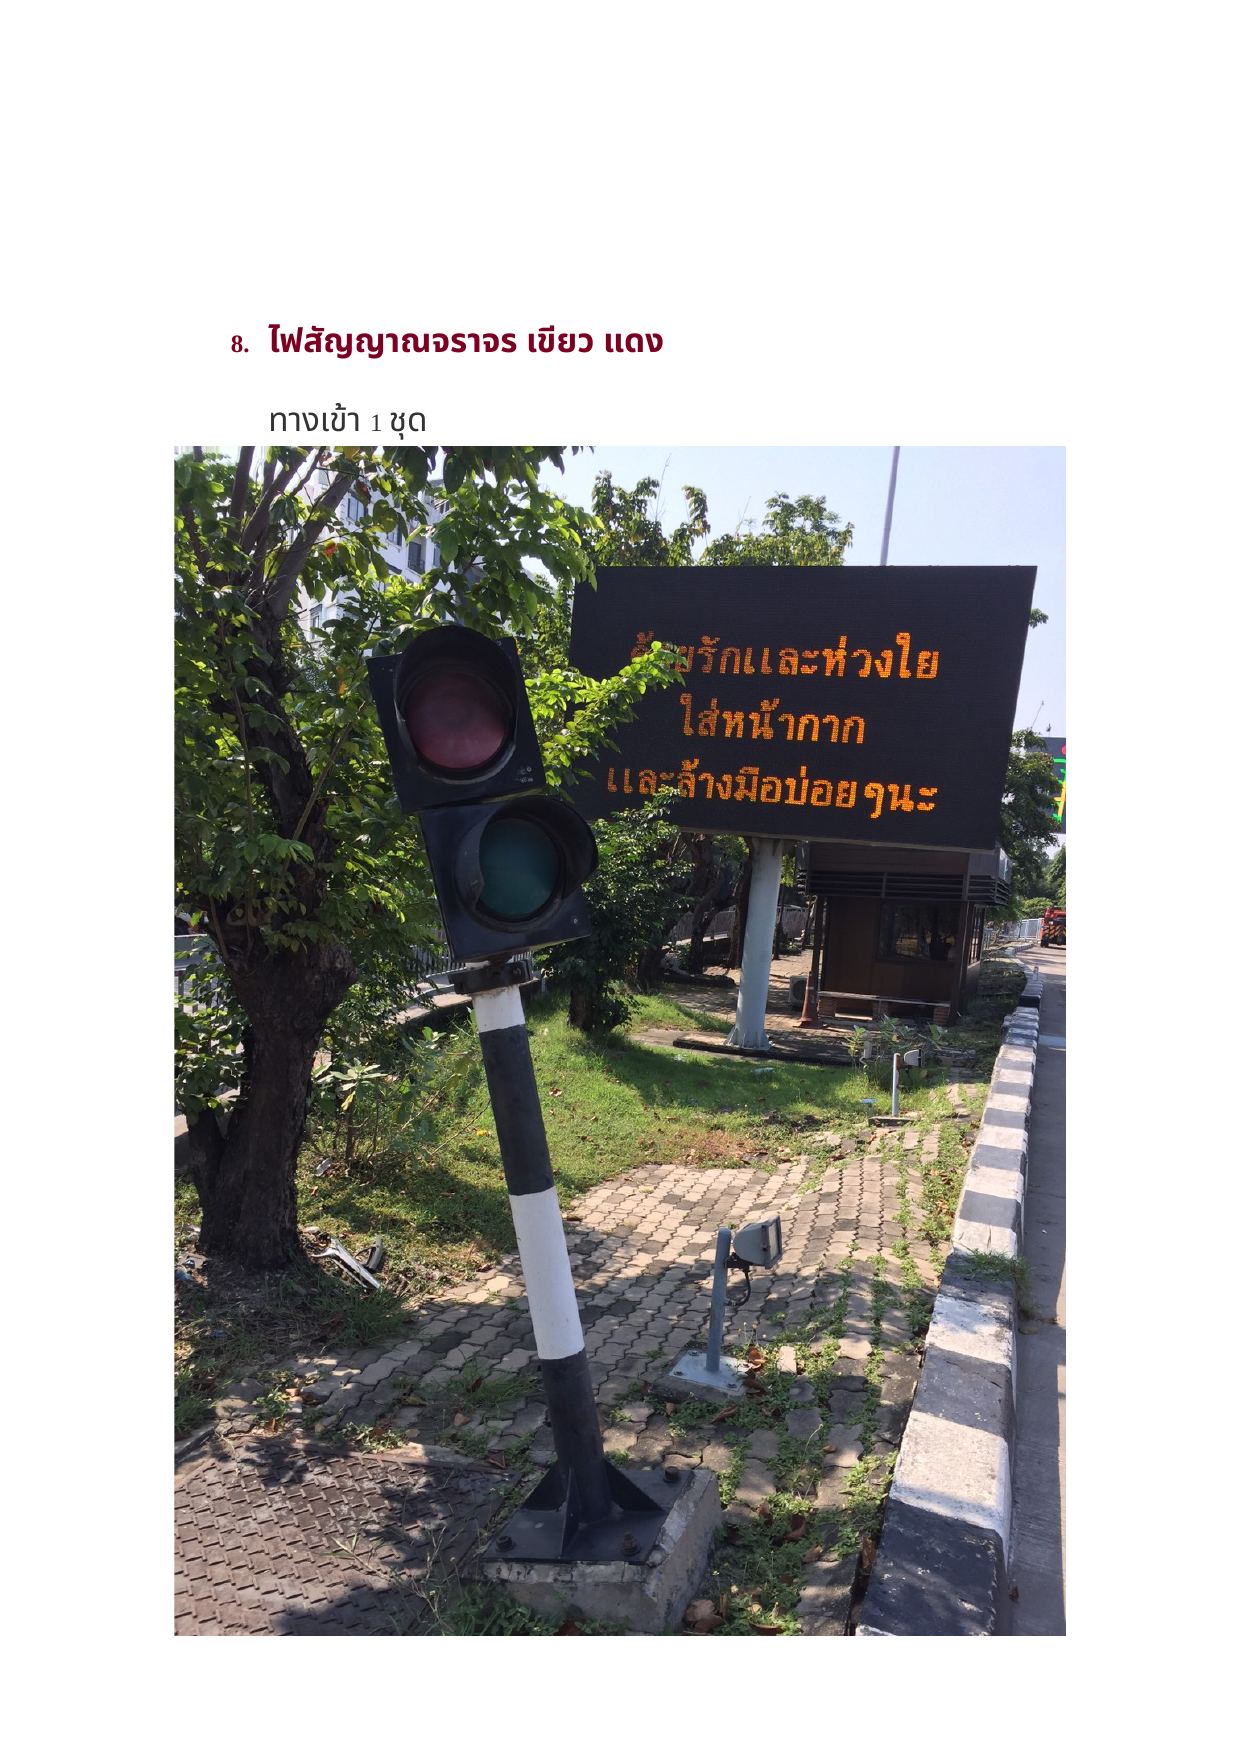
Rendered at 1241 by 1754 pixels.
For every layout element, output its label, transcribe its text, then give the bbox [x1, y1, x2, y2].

picture [174, 446, 1066, 1636]
list ทางเข้า 1 ชุด [231, 396, 1122, 447]
list ไฟสัญญาณจราจร เขียว แดง [231, 317, 1122, 368]
